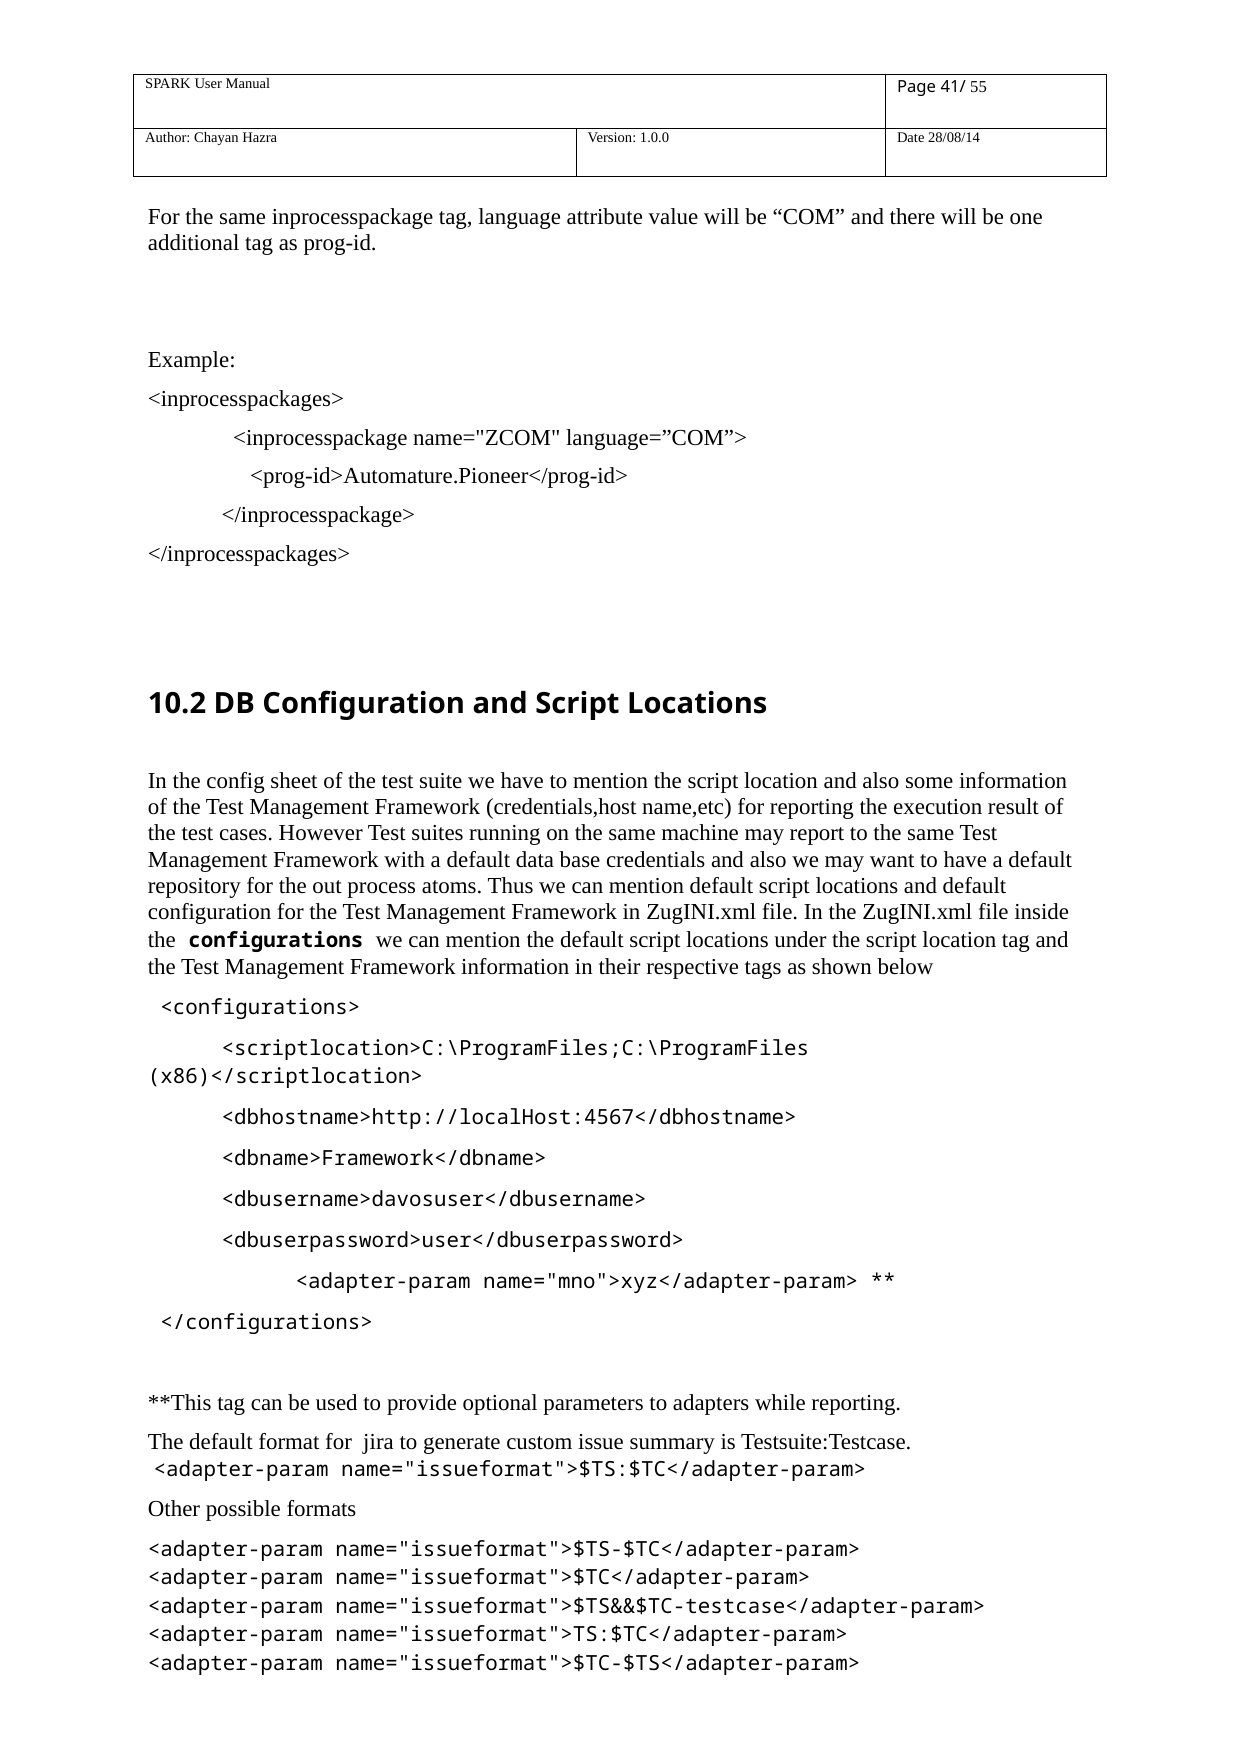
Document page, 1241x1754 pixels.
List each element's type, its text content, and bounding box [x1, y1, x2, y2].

text **This tag can be used to provide optional parameters to adapters while reporting. [148, 1389, 1092, 1415]
text <configurations> [148, 992, 1092, 1021]
text For the same inprocesspackage tag, language attribute value will be “COM” and there will be one additional tag as prog-id. [148, 203, 1092, 256]
text <dbusername>davosuser</dbusername> [148, 1184, 1092, 1213]
text </configurations> [148, 1307, 1092, 1336]
text <adapter-param name="issueformat">$TC</adapter-param> [148, 1562, 1092, 1591]
text Other possible formats [148, 1495, 1092, 1521]
text <dbhostname>http://localHost:4567</dbhostname> [148, 1102, 1092, 1131]
text <scriptlocation>C:\ProgramFiles;C:\ProgramFiles (x86)</scriptlocation> [148, 1033, 1092, 1090]
text In the config sheet of the test suite we have to mention the script location and also some information of the Test Management Framework (credentials,host name,etc) for reporting the execution result of the test cases. However Test suites running on the same machine may report to the same Test Management Framework with a default data base credentials and also we may want to have a default repository for the out process atoms. Thus we can mention default script locations and default configuration for the Test Management Framework in ZugINI.xml file. In the ZugINI.xml file inside the configurations we can mention the default script locations under the script location tag and the Test Management Framework information in their respective tags as shown below [148, 767, 1092, 979]
text <dbname>Framework</dbname> [148, 1143, 1092, 1172]
text <inprocesspackage name="ZCOM" language=”COM”> [148, 424, 1092, 450]
text <adapter-param name="issueformat">$TC-$TS</adapter-param> [148, 1648, 1092, 1676]
text </inprocesspackages> [148, 540, 1092, 567]
text <dbuserpassword>user</dbuserpassword> [148, 1225, 1092, 1254]
text </inprocesspackage> [148, 501, 1092, 528]
text <adapter-param name="mno">xyz</adapter-param> ** [148, 1266, 1092, 1294]
text The default format for jira to generate custom issue summary is Testsuite:Testcase. <adapter-param name="issueformat">$TS:$TC</adapter-param> [148, 1428, 1092, 1483]
text <adapter-param name="issueformat">$TS&&$TC-testcase</adapter-param> [148, 1591, 1092, 1619]
text Example: [148, 346, 1092, 372]
text <prog-id>Automature.Pioneer</prog-id> [148, 463, 1092, 489]
subtitle 10.2 DB Configuration and Script Locations [148, 682, 1092, 722]
text <adapter-param name="issueformat">$TS-$TC</adapter-param> [148, 1534, 1092, 1562]
text <adapter-param name="issueformat">TS:$TC</adapter-param> [148, 1619, 1092, 1648]
text <inprocesspackages> [148, 385, 1092, 411]
